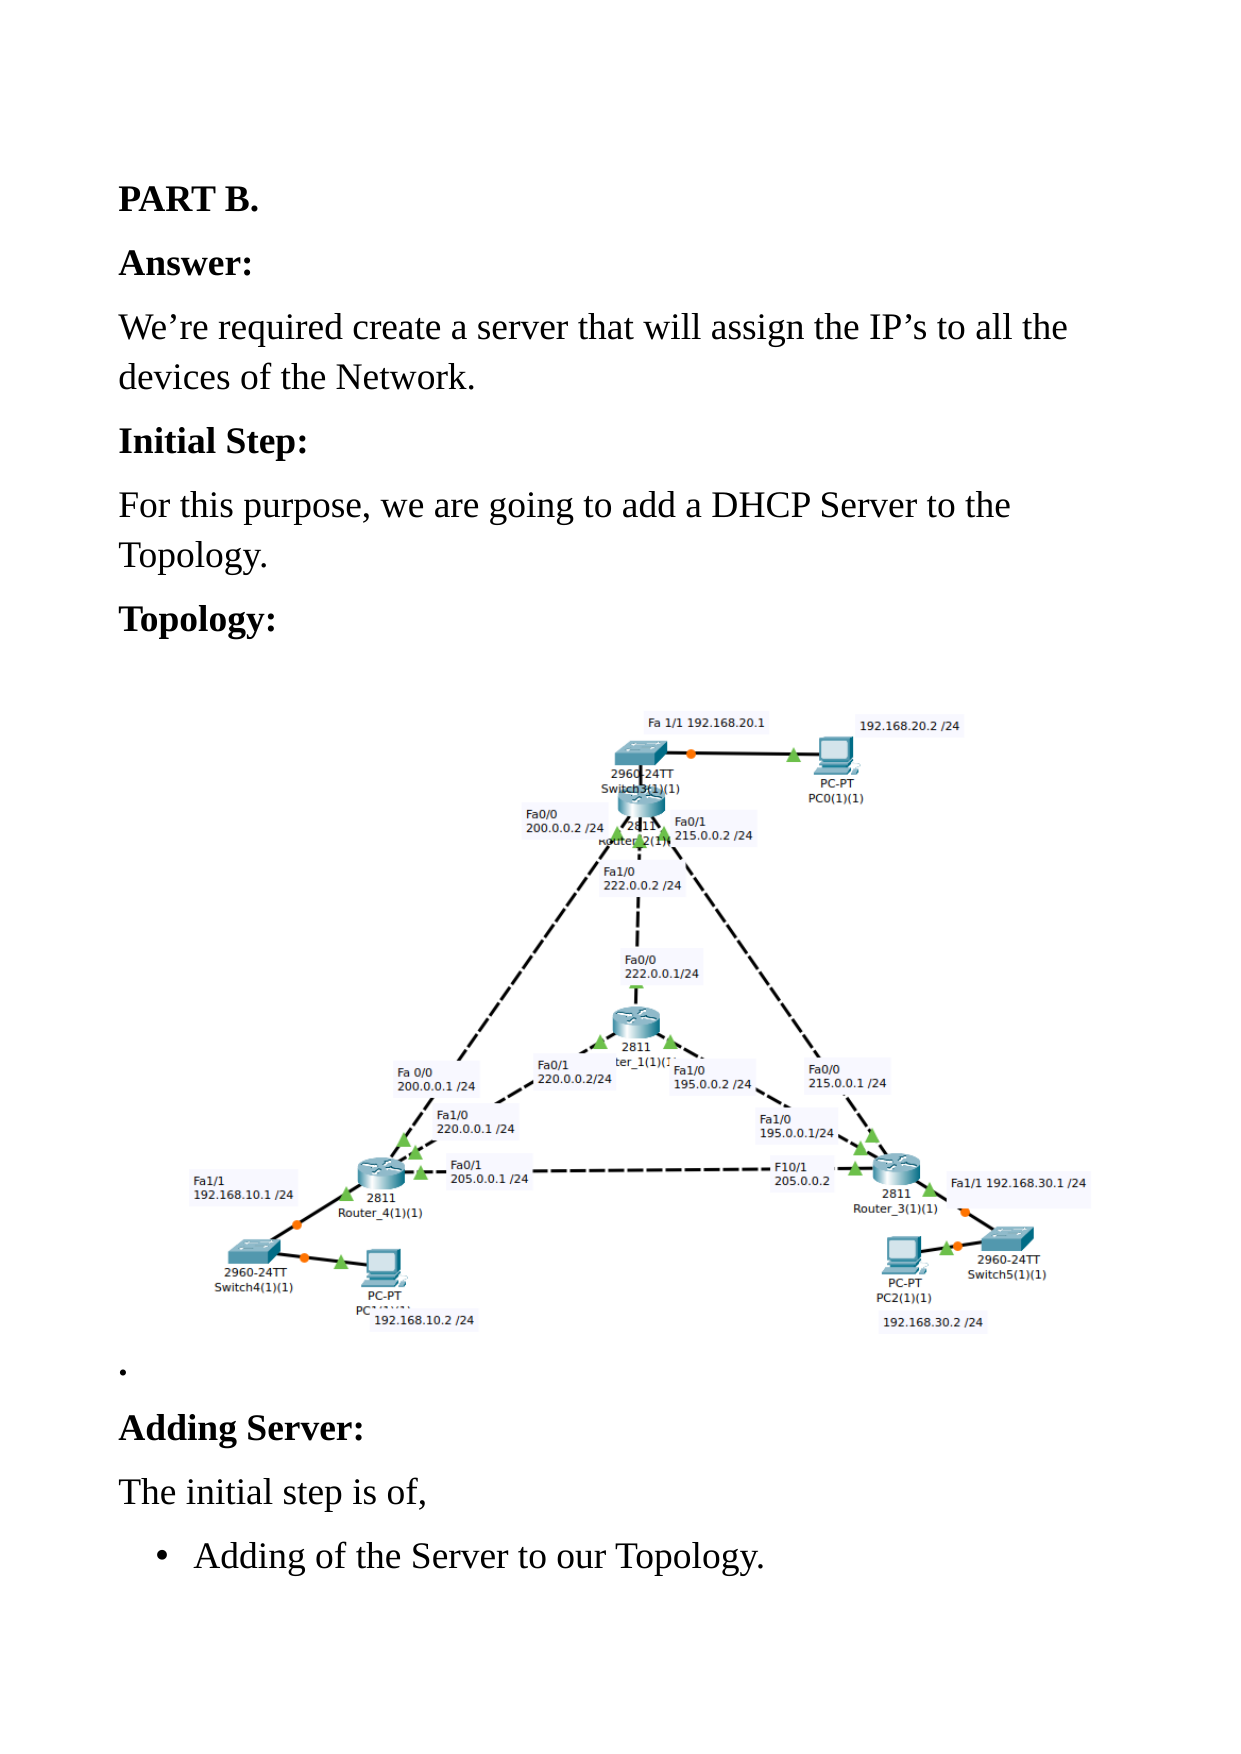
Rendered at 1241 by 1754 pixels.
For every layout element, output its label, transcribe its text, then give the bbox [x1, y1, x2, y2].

text The initial step is of, [118, 1469, 1122, 1512]
text PART B. [118, 176, 1122, 219]
text We’re required create a server that will assign the IP’s to all the devices of the Network. [118, 305, 1122, 397]
text Adding Server: [118, 1405, 1122, 1448]
text For this purpose, we are going to add a DHCP Server to the Topology. [118, 483, 1122, 575]
text Topology: [118, 596, 1122, 639]
text Answer: [118, 241, 1122, 284]
text . [118, 1335, 1122, 1384]
list Adding of the Server to our Topology. [156, 1533, 1122, 1576]
picture [118, 660, 1123, 1335]
text Initial Step: [118, 418, 1122, 462]
